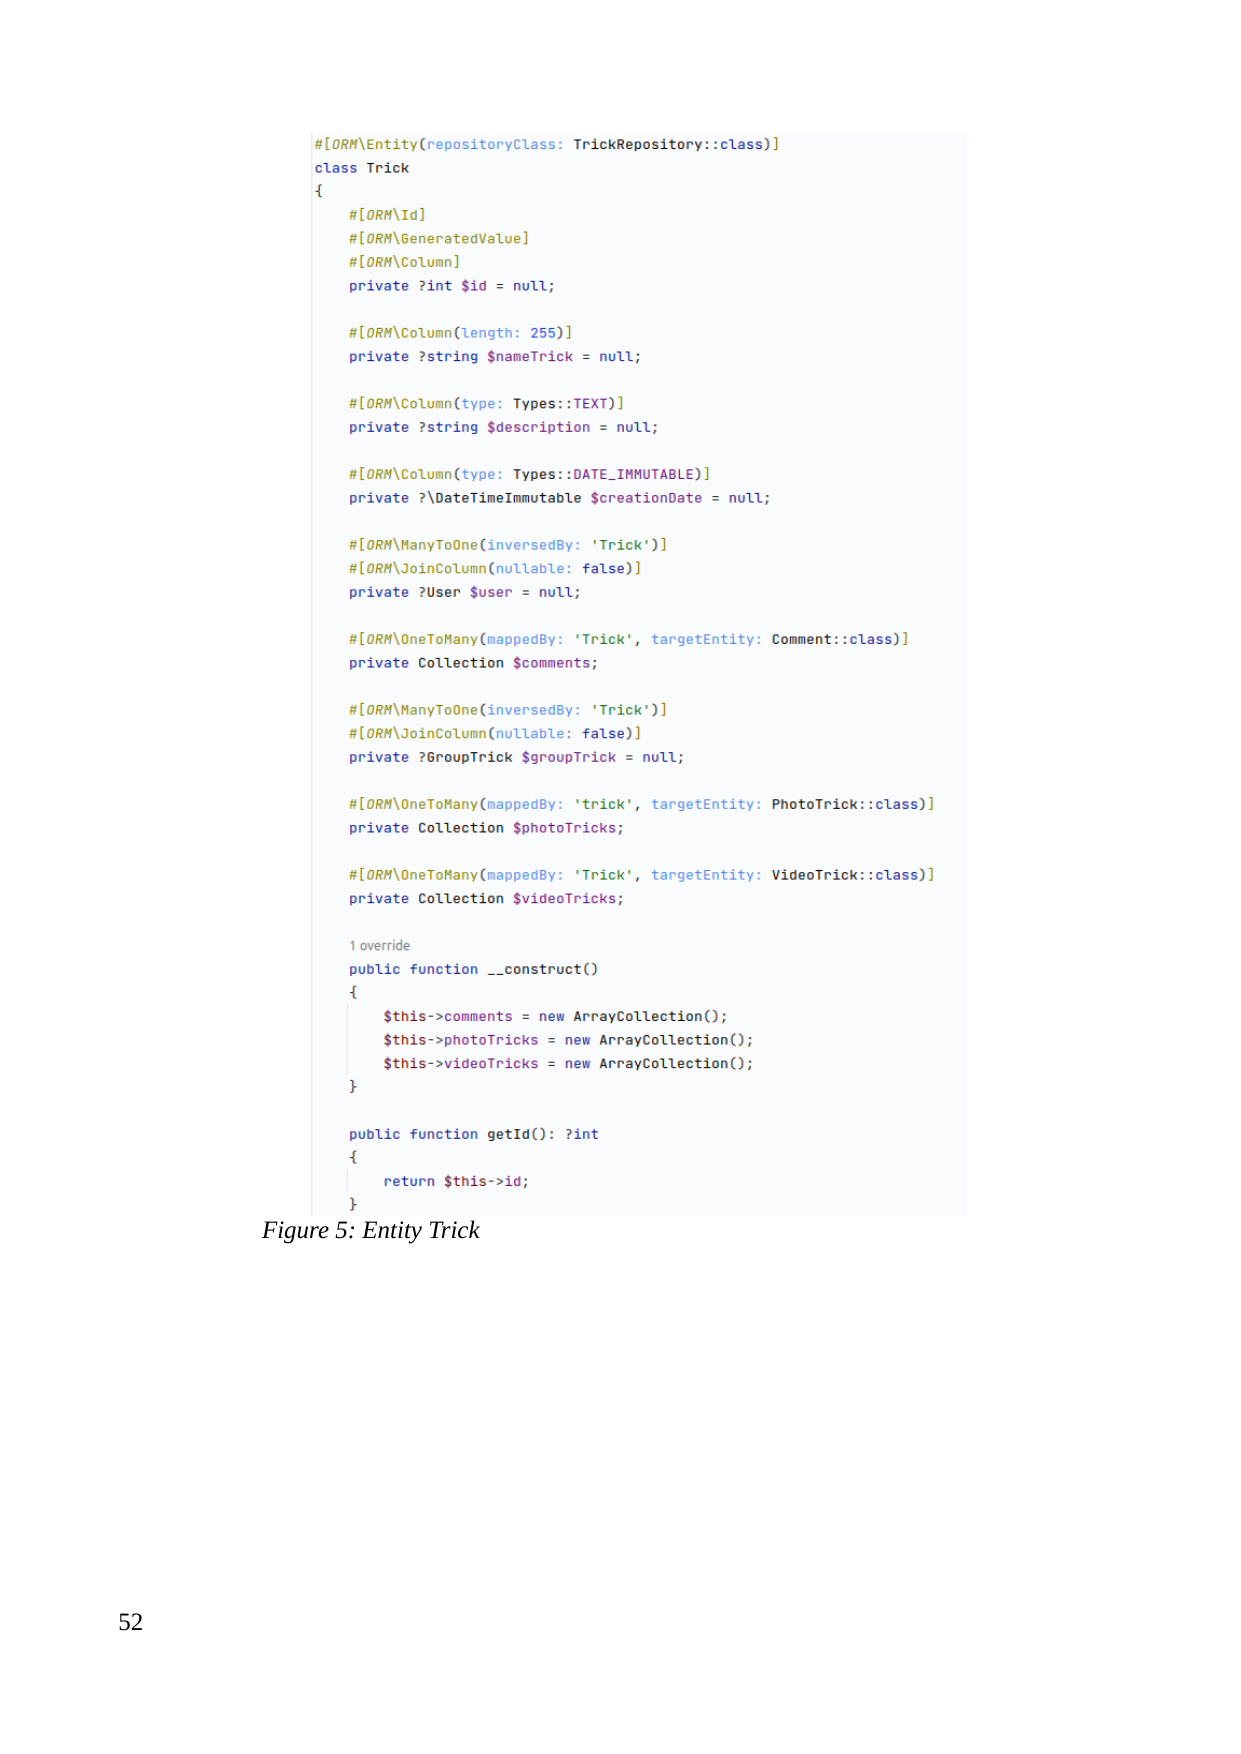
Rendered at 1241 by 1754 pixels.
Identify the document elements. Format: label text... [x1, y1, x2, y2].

text Figure 5: Entity Trick [262, 131, 1013, 1244]
picture [307, 133, 968, 1216]
